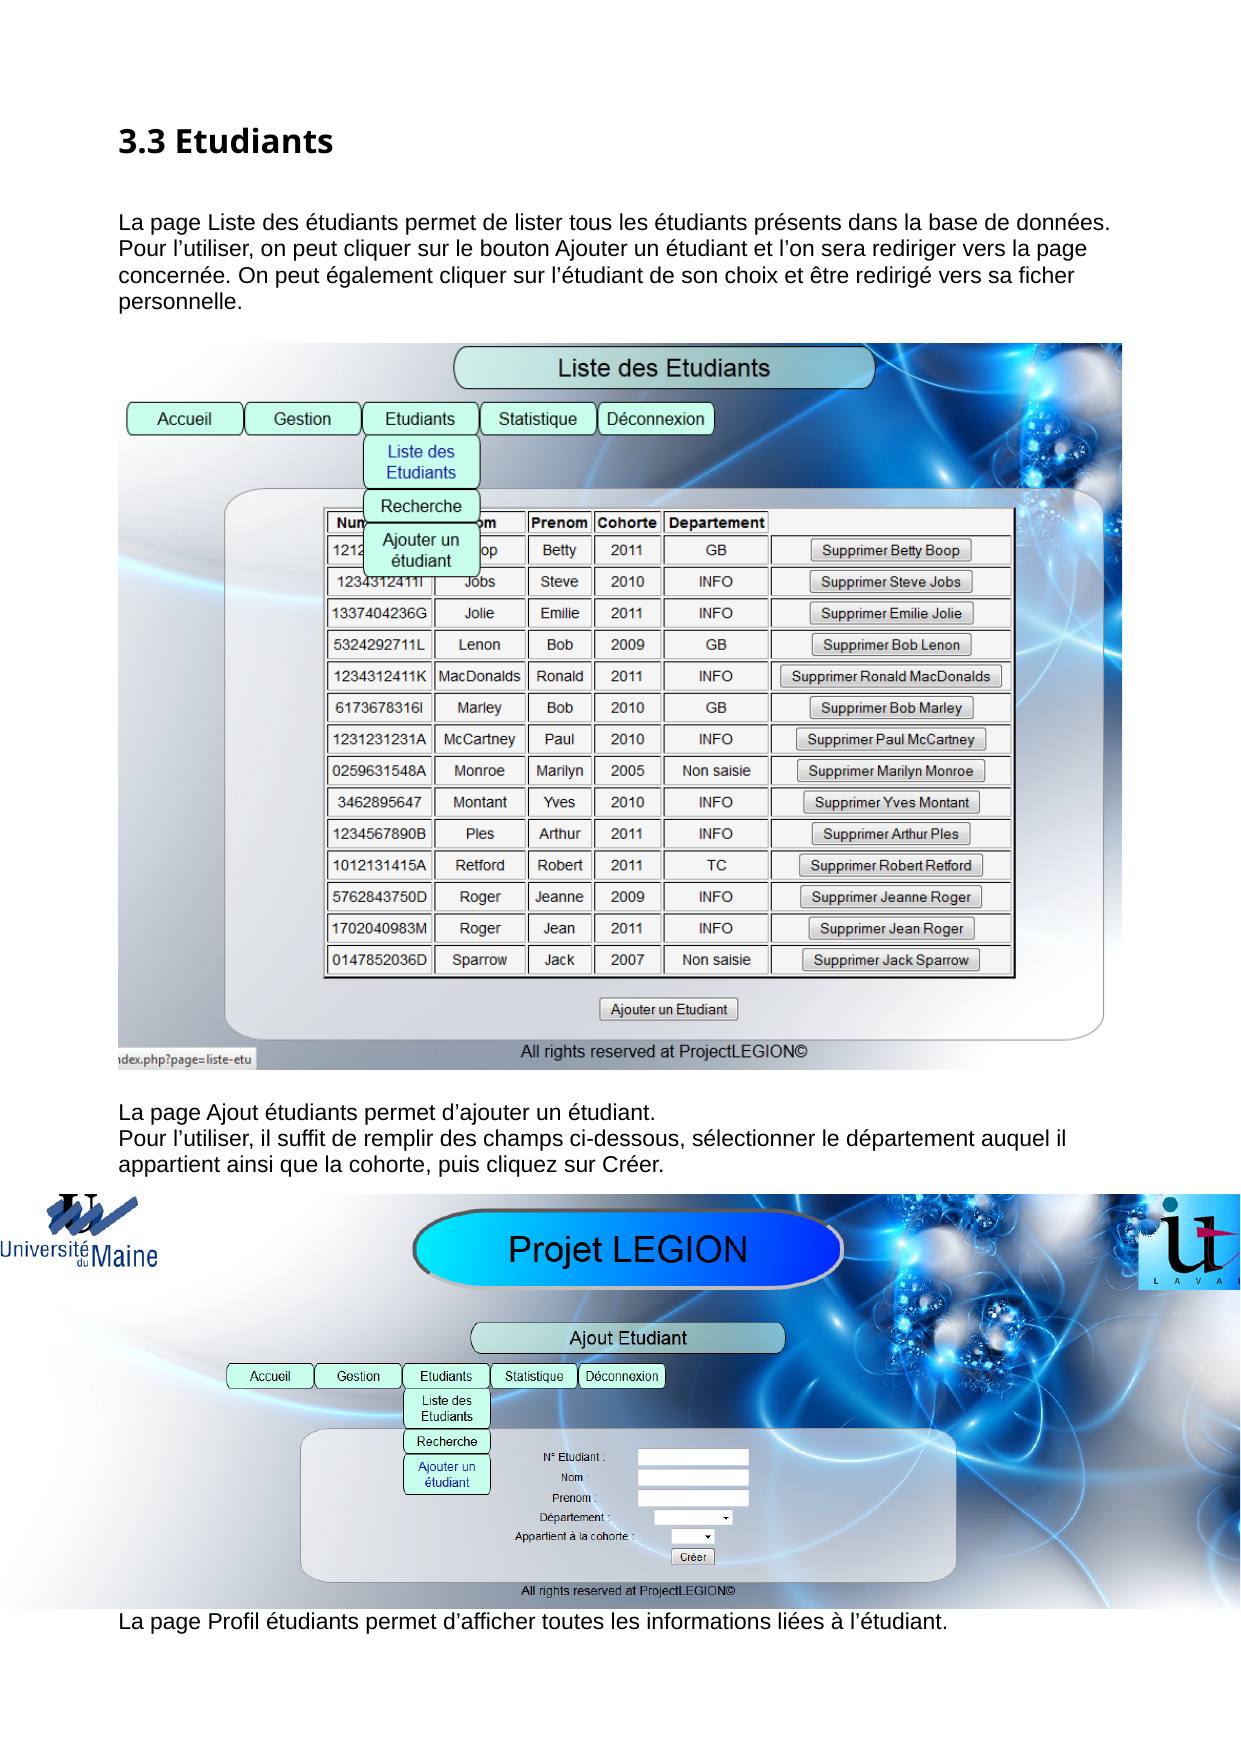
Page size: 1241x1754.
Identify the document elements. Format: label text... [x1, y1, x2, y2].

picture [0, 1194, 1240, 1609]
text La page Ajout étudiants permet d’ajouter un étudiant. [118, 1098, 1122, 1125]
text Pour l’utiliser, il suffit de remplir des champs ci-dessous, sélectionner le département auquel il appartient ainsi que la cohorte, puis cliquez sur Créer. [118, 1125, 1122, 1178]
text La page Profil étudiants permet d’afficher toutes les informations liées à l’étudiant. [118, 1609, 1122, 1635]
text 3.3 Etudiants [118, 118, 1122, 209]
picture [118, 343, 1123, 1070]
text Pour l’utiliser, on peut cliquer sur le bouton Ajouter un étudiant et l’on sera rediriger vers la page concernée. On peut également cliquer sur l’étudiant de son choix et être redirigé vers sa ficher personnelle. [118, 235, 1122, 314]
text La page Liste des étudiants permet de lister tous les étudiants présents dans la base de données. [118, 209, 1122, 235]
